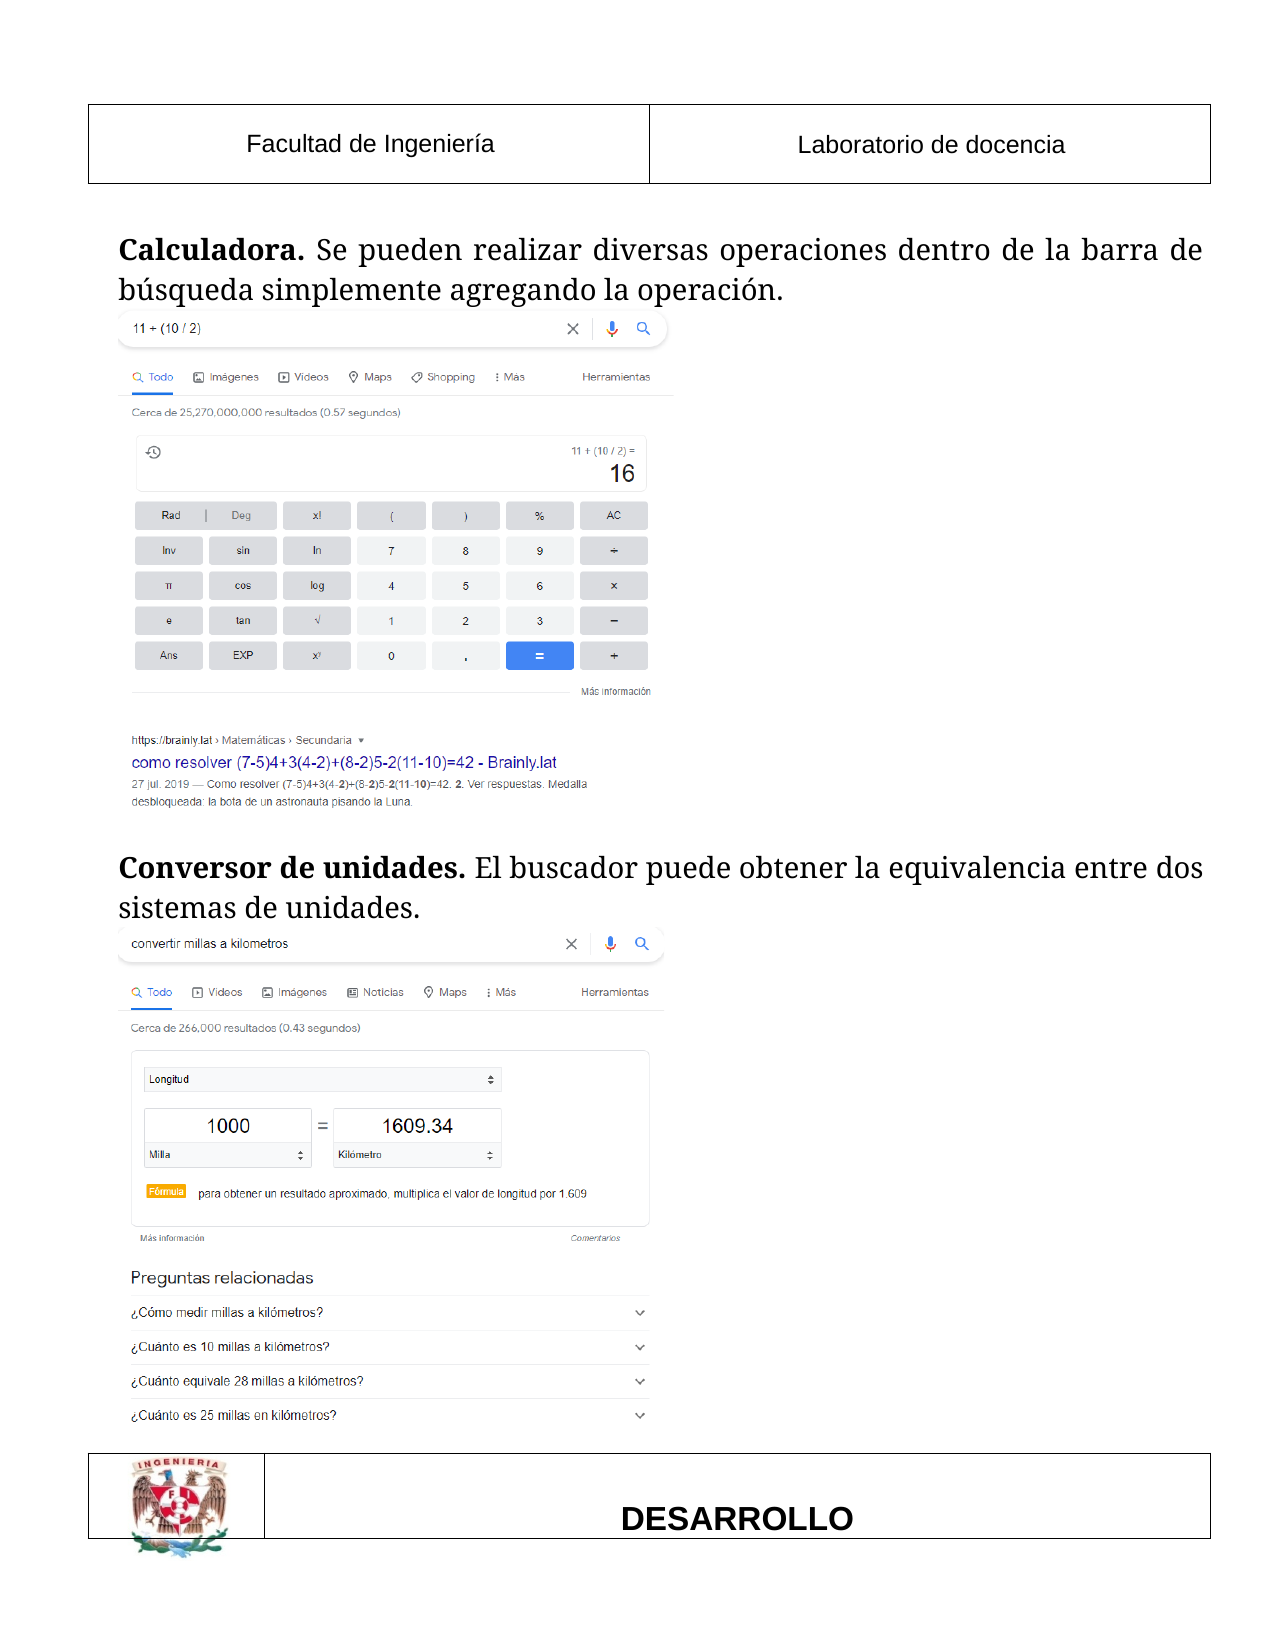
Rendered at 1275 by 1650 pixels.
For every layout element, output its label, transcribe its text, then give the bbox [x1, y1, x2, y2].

text Calculadora. Se pueden realizar diversas operaciones dentro de la barra de búsqueda simplemente agregando la operación. [781, 229, 1127, 309]
text Calculadora. Se pueden realizar diversas operaciones dentro de la barra de búsqueda simplemente agregando la operación. [691, 229, 721, 309]
table_cell Laboratorio de docencia [650, 105, 1210, 183]
text Conversor de unidades. El buscador puede obtener la equivalencia entre dos sistemas de unidades. [520, 875, 622, 927]
table_header DESARROLLO [265, 1454, 1210, 1538]
text Calculadora. Se pueden realizar diversas operaciones dentro de la barra de búsqueda simplemente agregando la operación. [627, 229, 670, 287]
table_header [186, 884, 190, 897]
text Calculadora. Se pueden realizar diversas operaciones dentro de la barra de búsqueda simplemente agregando la operación. [978, 229, 1205, 309]
text Conversor de unidades. El buscador puede obtener la equivalencia entre dos sistemas de unidades. [700, 877, 802, 927]
text Calculadora. Se pueden realizar diversas operaciones dentro de la barra de búsqueda simplemente agregando la operación. [738, 229, 772, 309]
text Conversor de unidades. El buscador puede obtener la equivalencia entre dos sistemas de unidades. [118, 848, 147, 927]
table_header [231, 1454, 264, 1538]
text Conversor de unidades. El buscador puede obtener la equivalencia entre dos sistemas de unidades. [357, 884, 481, 927]
text Calculadora. Se pueden realizar diversas operaciones dentro de la barra de búsqueda simplemente agregando la operación. [182, 229, 490, 308]
table_header [601, 919, 610, 927]
table_header [973, 910, 986, 923]
table_header [349, 914, 361, 923]
text Calculadora. Se pueden realizar diversas operaciones dentro de la barra de búsqueda simplemente agregando la operación. [118, 229, 331, 308]
table_header [89, 1454, 127, 1538]
table_header [413, 902, 421, 910]
text Conversor de unidades. El buscador puede obtener la equivalencia entre dos sistemas de unidades. [1089, 848, 1123, 927]
text Conversor de unidades. El buscador puede obtener la equivalencia entre dos sistemas de unidades. [717, 848, 849, 919]
text Conversor de unidades. El buscador puede obtener la equivalencia entre dos sistemas de unidades. [1149, 848, 1205, 927]
text Calculadora. Se pueden realizar diversas operaciones dentro de la barra de búsqueda simplemente agregando la operación. [503, 229, 597, 308]
table_cell Facultad de Ingeniería [89, 105, 649, 183]
text Conversor de unidades. El buscador puede obtener la equivalencia entre dos sistemas de unidades. [858, 848, 1080, 927]
text Conversor de unidades. El buscador puede obtener la equivalencia entre dos sistemas de unidades. [610, 848, 712, 872]
text Conversor de unidades. El buscador puede obtener la equivalencia entre dos sistemas de unidades. [815, 859, 858, 927]
table_header [537, 893, 550, 906]
text Conversor de unidades. El buscador puede obtener la equivalencia entre dos sistemas de unidades. [349, 848, 421, 889]
table_header [794, 906, 807, 919]
table_header [755, 897, 764, 906]
text Conversor de unidades. El buscador puede obtener la equivalencia entre dos sistemas de unidades. [254, 848, 357, 927]
text Conversor de unidades. El buscador puede obtener la equivalencia entre dos sistemas de unidades. [456, 848, 507, 927]
